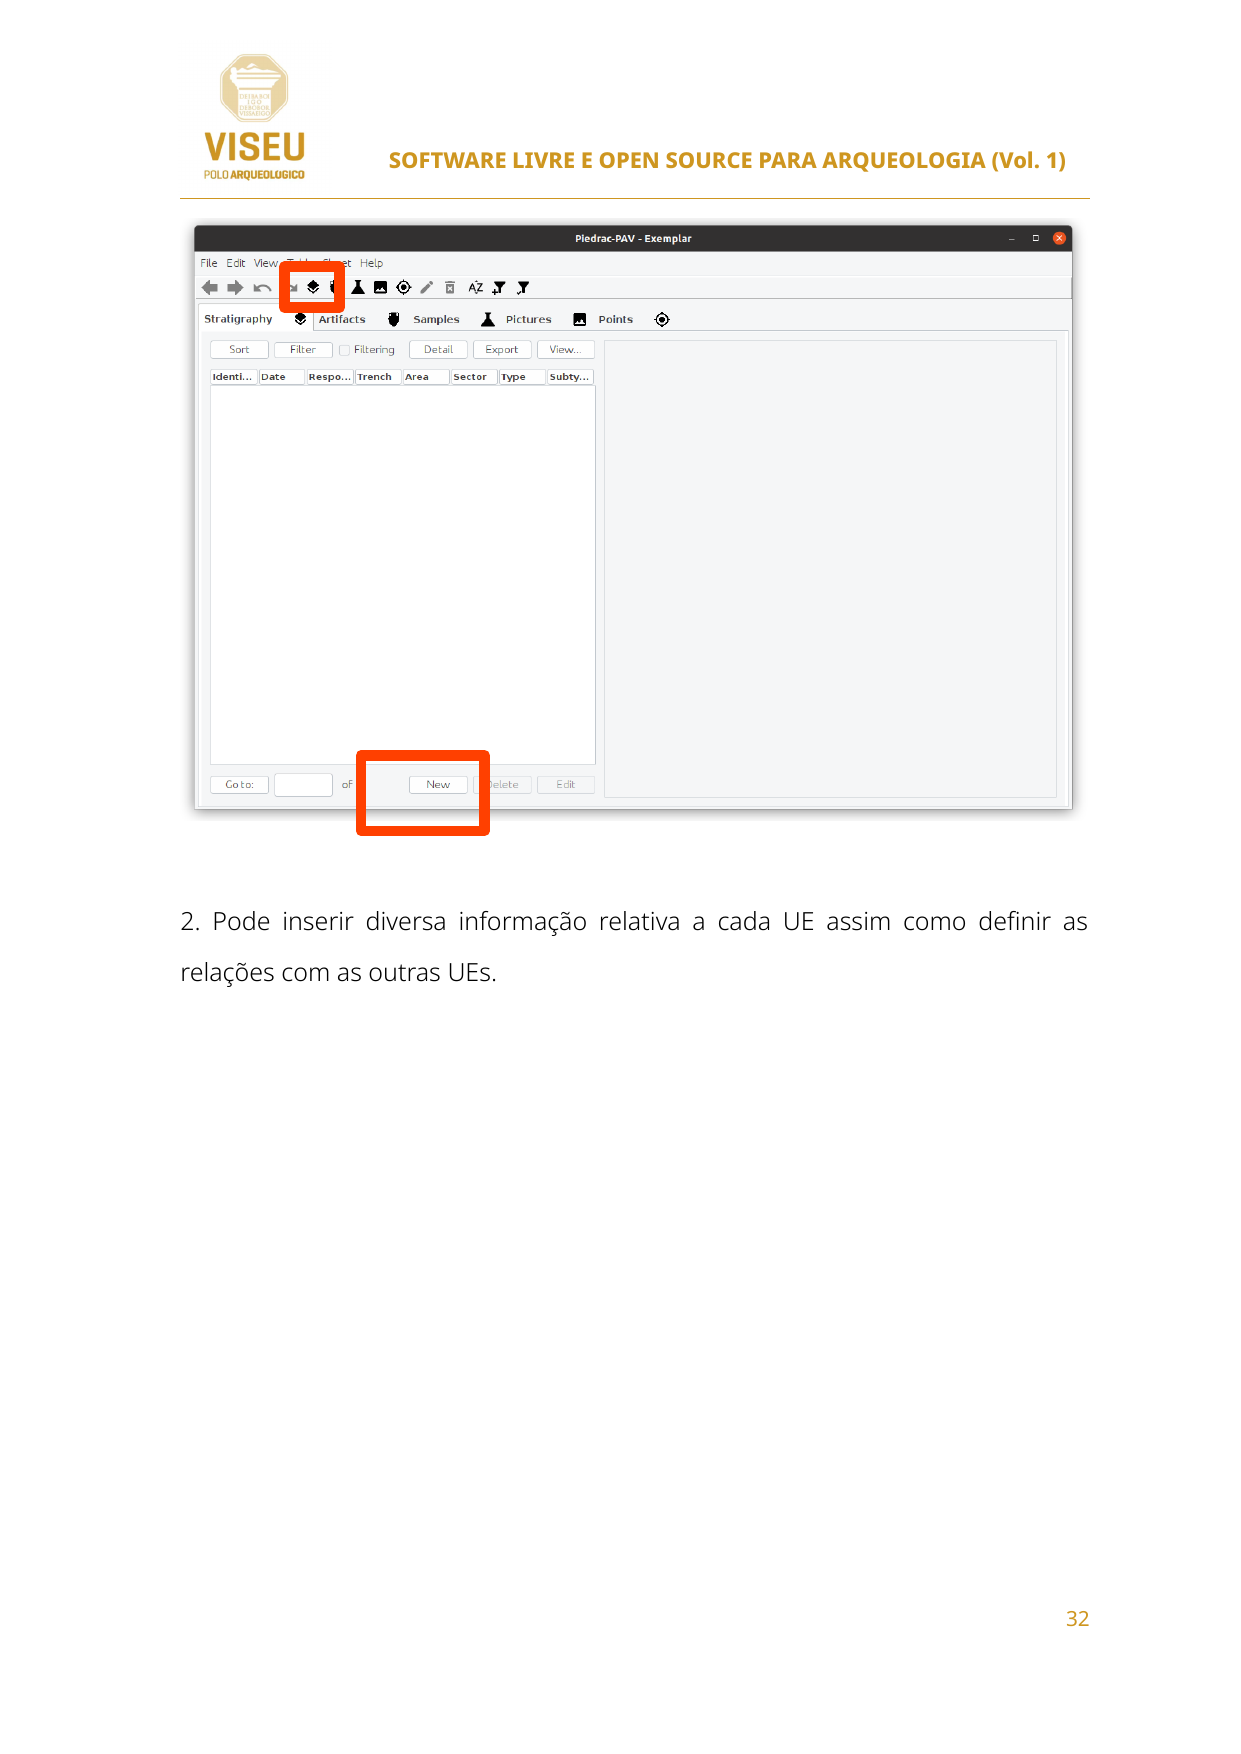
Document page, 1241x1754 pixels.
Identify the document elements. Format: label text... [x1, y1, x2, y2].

text 2. Pode inserir diversa informação relativa a cada UE assim como definir as relações com as outras UEs. [180, 903, 1090, 988]
picture [366, 761, 479, 821]
picture [180, 218, 1090, 821]
